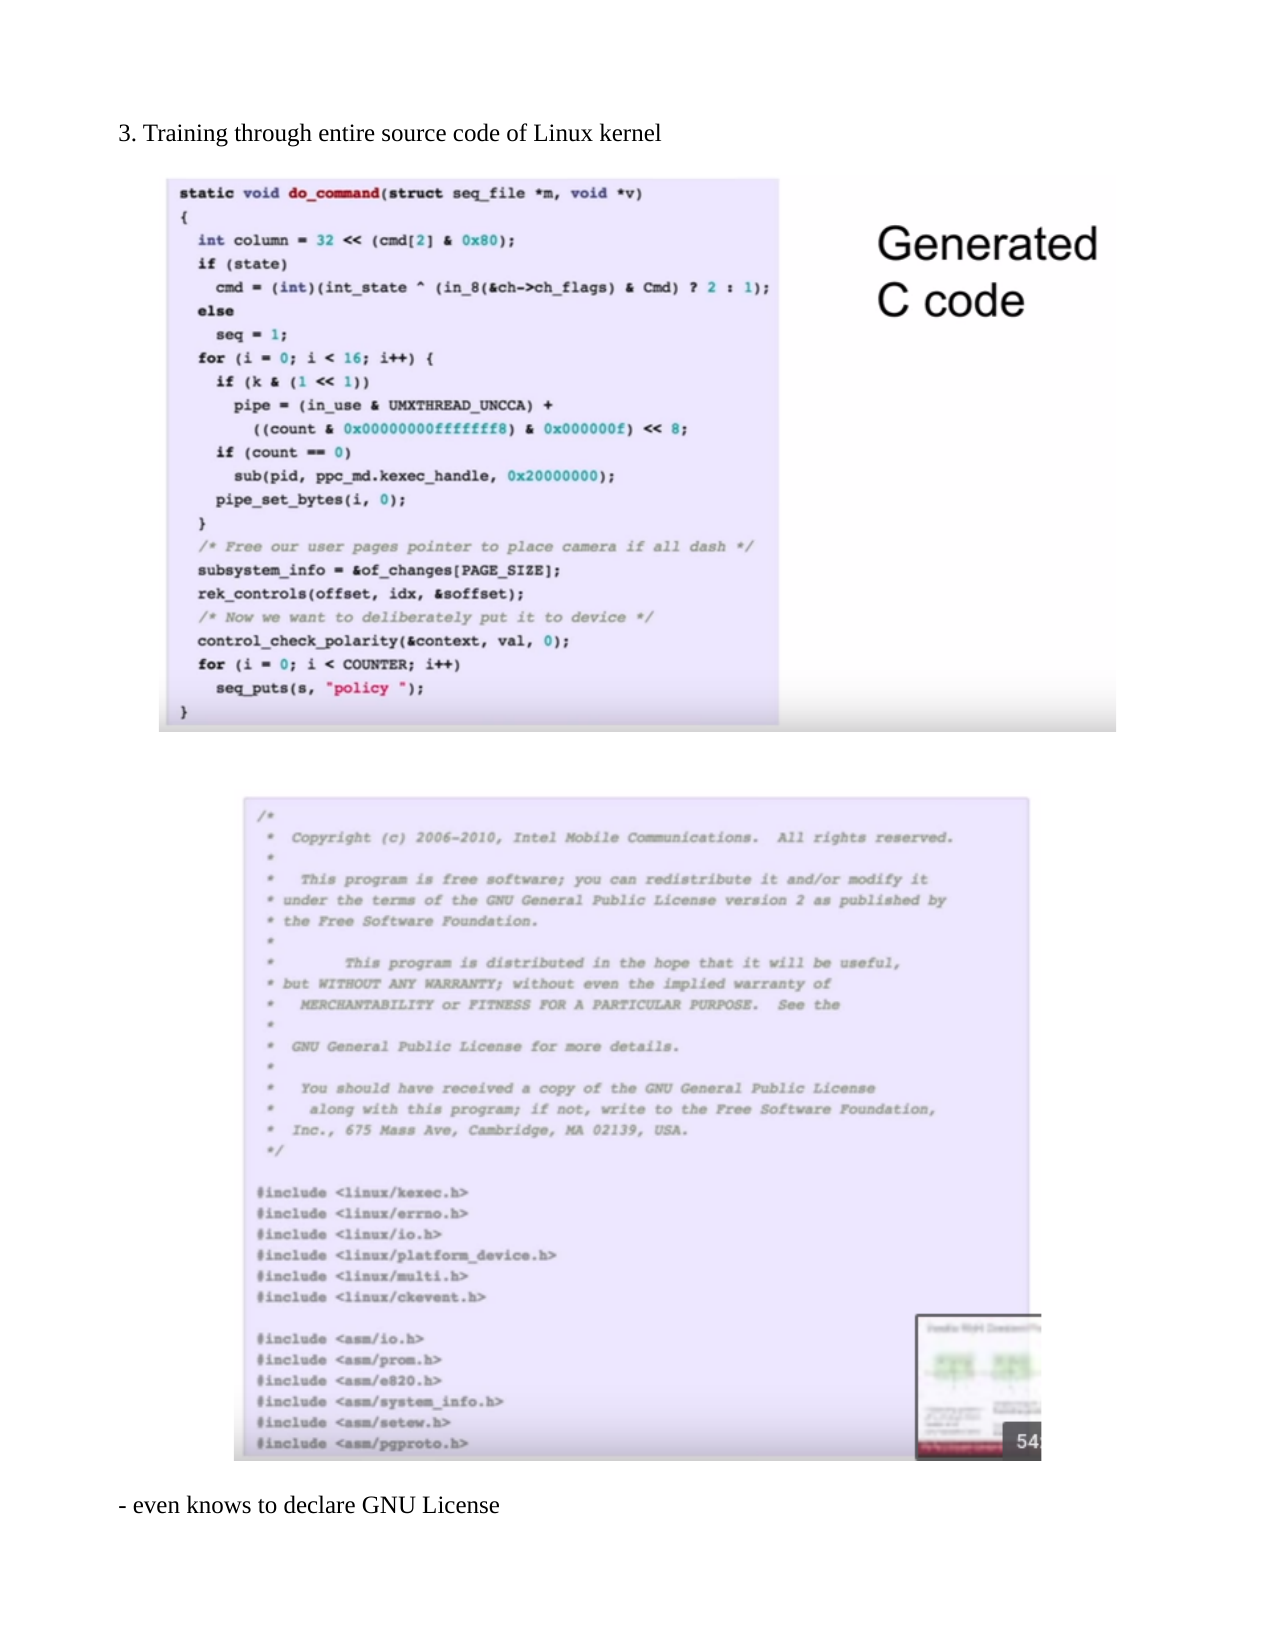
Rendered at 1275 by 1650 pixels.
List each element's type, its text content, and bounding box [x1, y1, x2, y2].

text - even knows to declare GNU License [118, 1490, 1157, 1518]
text 3. Training through entire source code of Linux kernel [118, 118, 1157, 147]
picture [233, 789, 1042, 1461]
picture [158, 175, 1117, 732]
